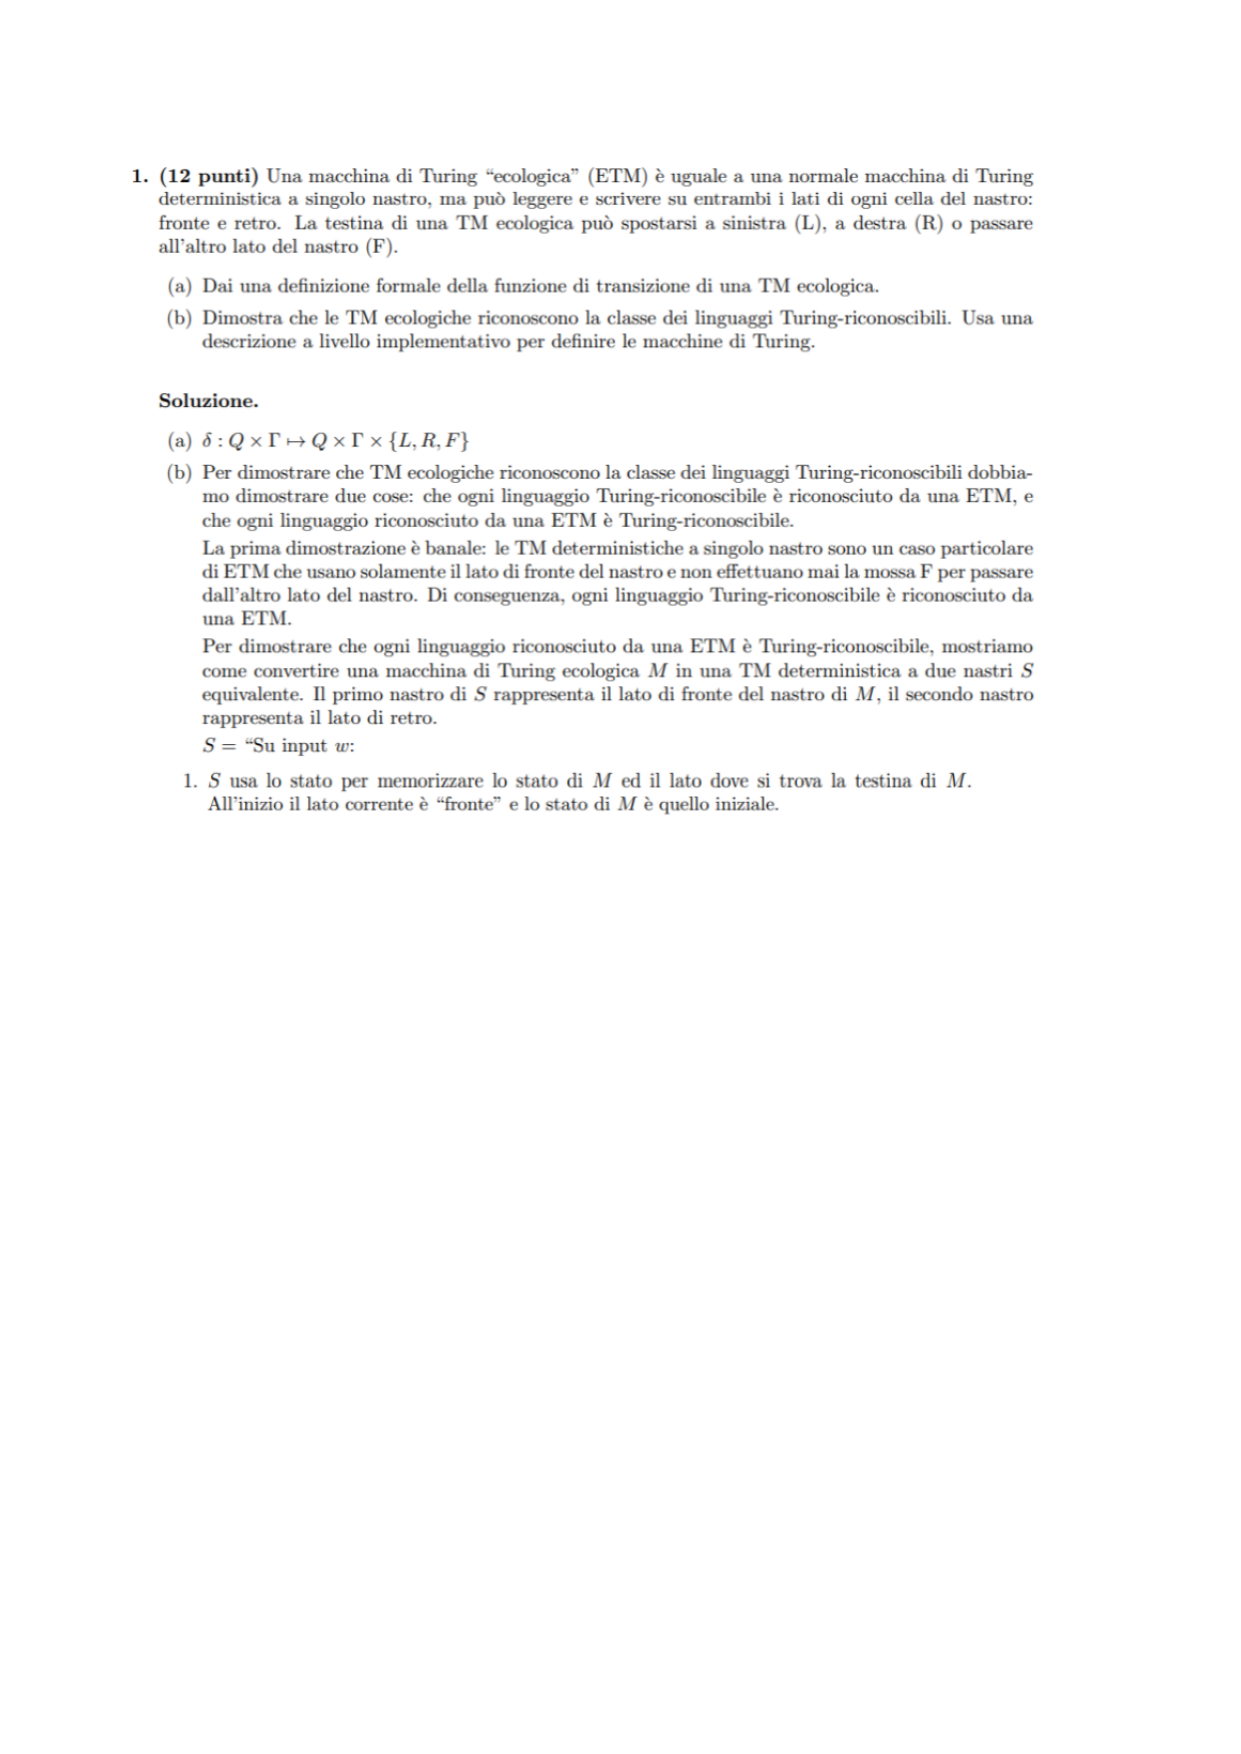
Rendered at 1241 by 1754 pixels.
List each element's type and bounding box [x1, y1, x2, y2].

picture [118, 147, 1123, 819]
